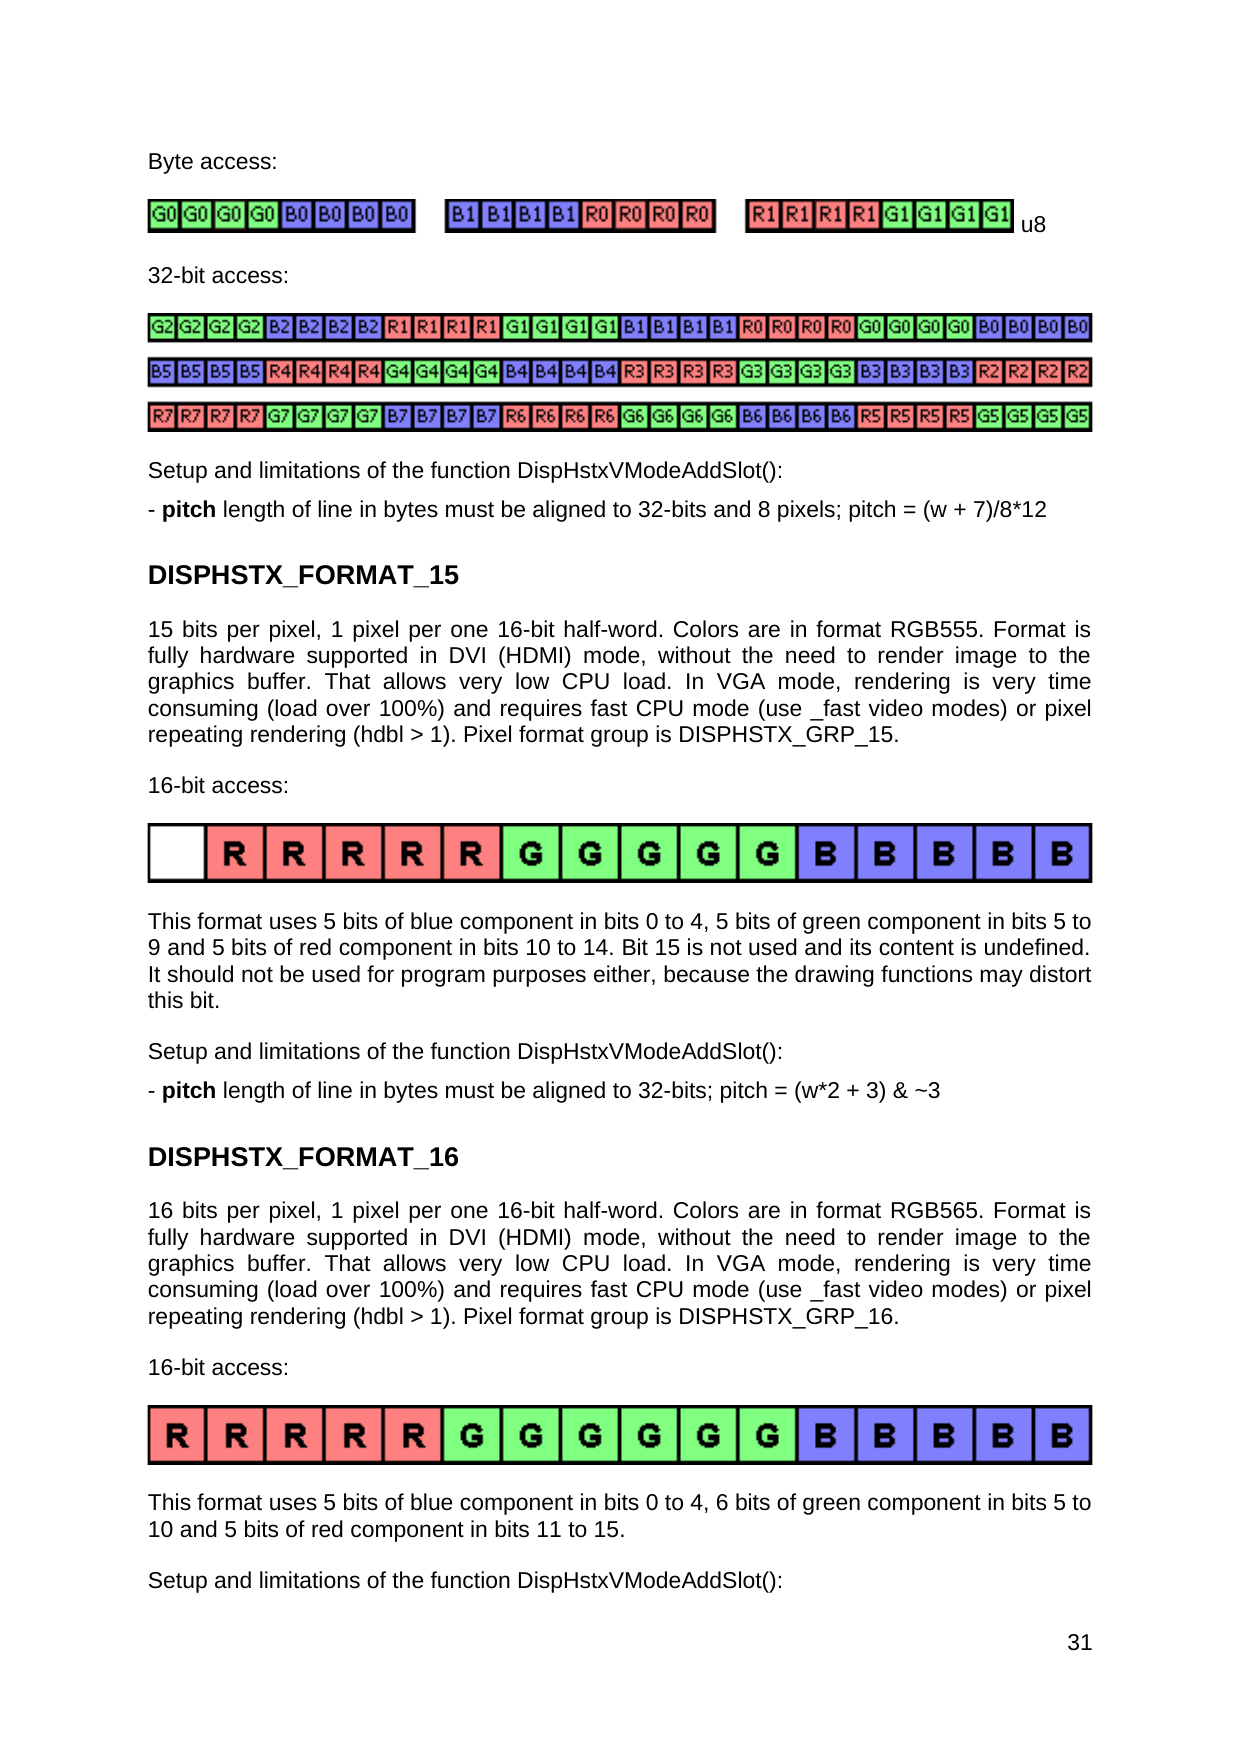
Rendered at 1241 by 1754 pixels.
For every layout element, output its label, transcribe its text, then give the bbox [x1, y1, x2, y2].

picture [147, 313, 1093, 432]
text This format uses 5 bits of blue component in bits 0 to 4, 5 bits of green component in bits 5 to 9 and 5 bits of red component in bits 10 to 14. Bit 15 is not used and its content is undefined. It should not be used for program purposes either, because the drawing functions may distort this bit. [148, 908, 1093, 1013]
text Setup and limitations of the function DispHstxVModeAddSlot(): [148, 457, 1093, 483]
text Setup and limitations of the function DispHstxVModeAddSlot(): [148, 1567, 1093, 1593]
picture [147, 199, 1014, 233]
text u8 [148, 199, 1093, 237]
subtitle DISPHSTX_FORMAT_15 [148, 559, 1093, 591]
text - pitch length of line in bytes must be aligned to 32-bits and 8 pixels; pitch = (w + 7)/8*12 [148, 496, 1093, 522]
text 32-bit access: [148, 262, 1093, 288]
picture [147, 823, 1093, 883]
subtitle DISPHSTX_FORMAT_16 [148, 1141, 1093, 1172]
text Setup and limitations of the function DispHstxVModeAddSlot(): [148, 1038, 1093, 1064]
text - pitch length of line in bytes must be aligned to 32-bits; pitch = (w*2 + 3) & ~3 [148, 1077, 1093, 1103]
text 16-bit access: [148, 772, 1093, 799]
text 16 bits per pixel, 1 pixel per one 16-bit half-word. Colors are in format RGB565. Format is fully hardware supported in DVI (HDMI) mode, without the need to render image to the graphics buffer. That allows very low CPU load. In VGA mode, rendering is very time consuming (load over 100%) and requires fast CPU mode (use _fast video modes) or pixel repeating rendering (hdbl > 1). Pixel format group is DISPHSTX_GRP_16. [148, 1197, 1093, 1329]
text 16-bit access: [148, 1354, 1093, 1380]
text Byte access: [148, 148, 1093, 174]
text This format uses 5 bits of blue component in bits 0 to 4, 6 bits of green component in bits 5 to 10 and 5 bits of red component in bits 11 to 15. [148, 1489, 1093, 1542]
picture [147, 1405, 1093, 1465]
text 15 bits per pixel, 1 pixel per one 16-bit half-word. Colors are in format RGB555. Format is fully hardware supported in DVI (HDMI) mode, without the need to render image to the graphics buffer. That allows very low CPU load. In VGA mode, rendering is very time consuming (load over 100%) and requires fast CPU mode (use _fast video modes) or pixel repeating rendering (hdbl > 1). Pixel format group is DISPHSTX_GRP_15. [148, 616, 1093, 747]
